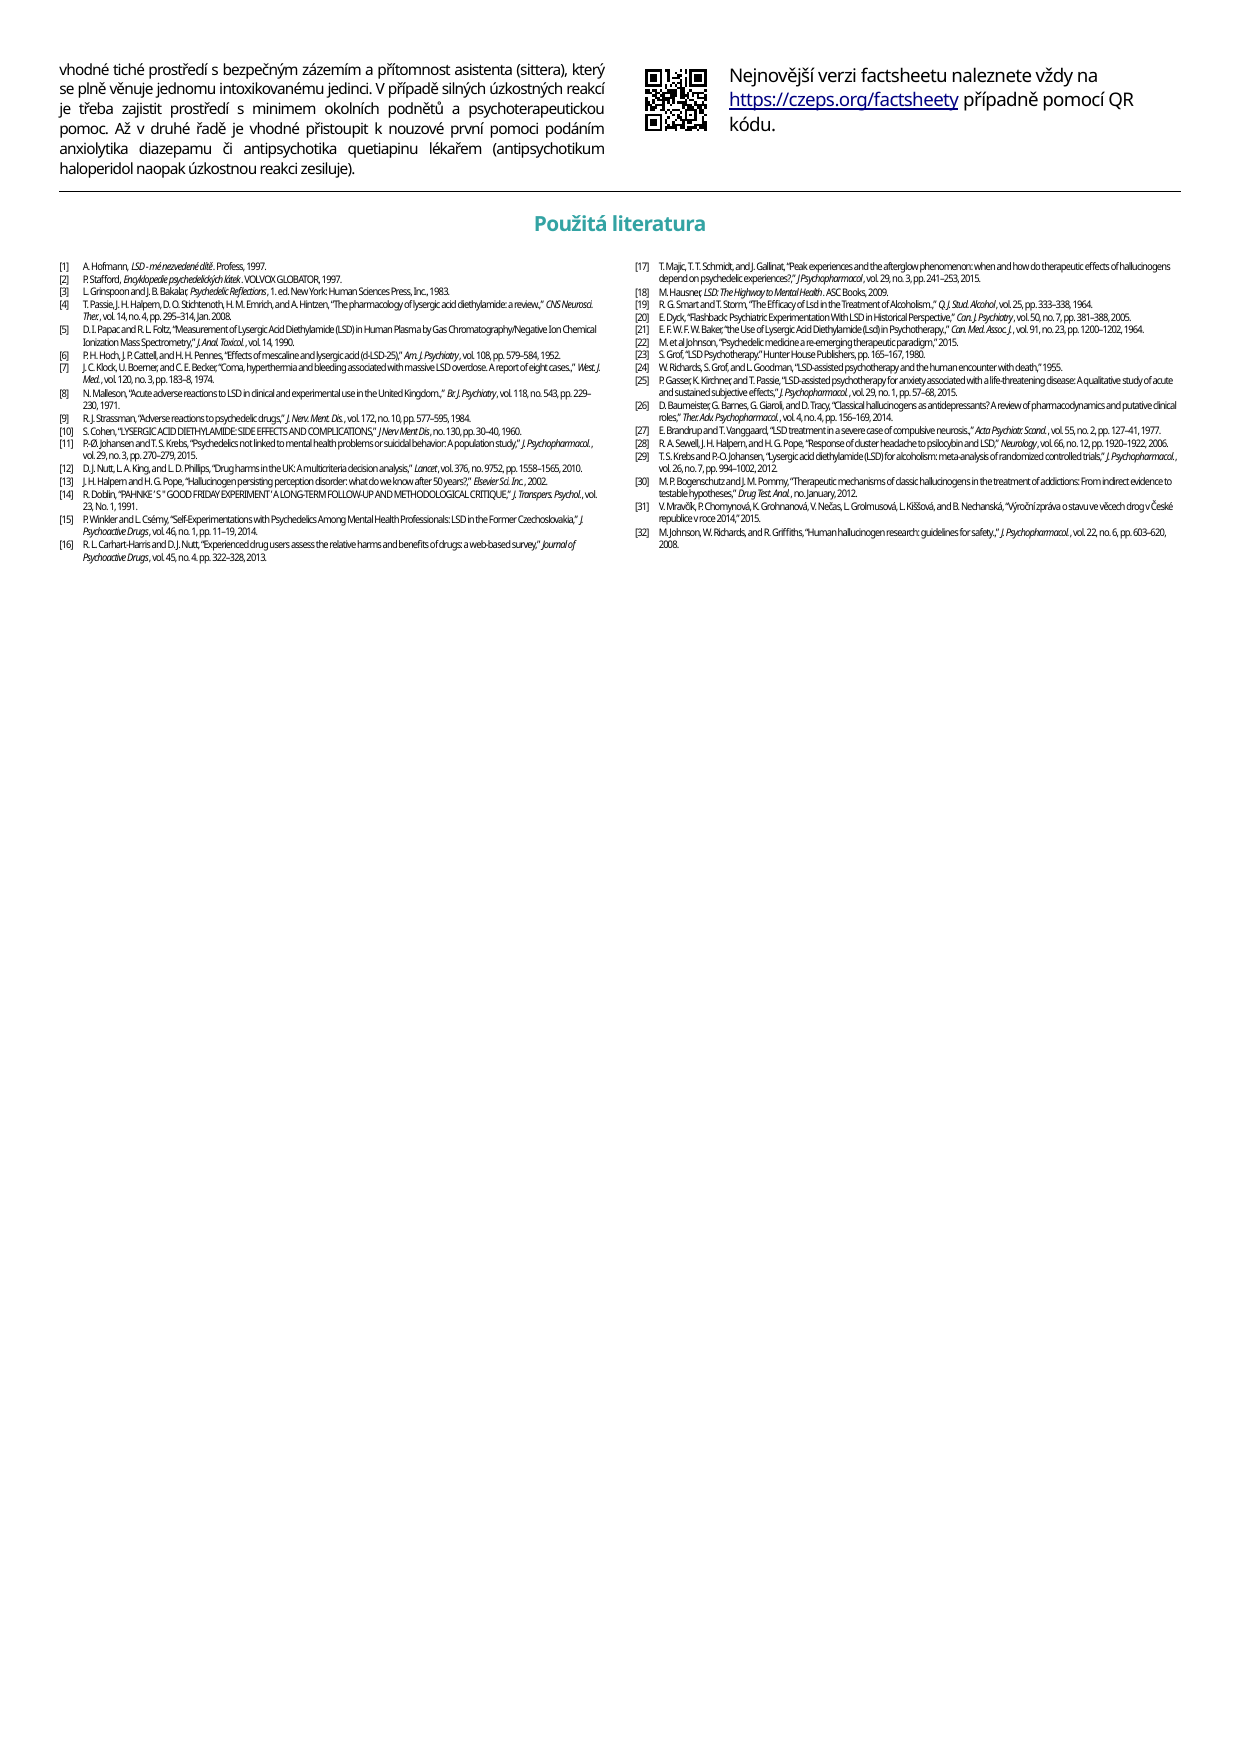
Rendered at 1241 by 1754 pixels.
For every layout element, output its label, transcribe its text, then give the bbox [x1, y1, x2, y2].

text [28] R. A. Sewell, J. H. Halpern, and H. G. Pope, “Response of cluster headache to psilocybin and LSD,” Neurology, vol. 66, no. 12, pp. 1920–1922, 2006. [635, 437, 1181, 450]
text [1] A. Hofmann, LSD - mé nezvedené dítě. Profess, 1997. [59, 261, 605, 273]
text [24] W. Richards, S. Grof, and L. Goodman, “LSD-assisted psychotherapy and the human encounter with death,” 1955. [635, 362, 1181, 374]
text [22] M. et al Johnson, “Psychedelic medicine a re-emerging therapeutic paradigm,” 2015. [635, 336, 1181, 349]
text [14] R. Doblin, “PAHNKE ’ S " GOOD FRIDAY EXPERIMENT ’ A LONG-TERM FOLLOW-UP AND METHODOLOGICAL CRITIQUE,” J. Transpers. Psychol., vol. 23, No. 1, 1991. [59, 488, 605, 513]
text [11] P.-Ø. Johansen and T. S. Krebs, “Psychedelics not linked to mental health problems or suicidal behavior: A population study,” J. Psychopharmacol., vol. 29, no. 3, pp. 270–279, 2015. [59, 437, 605, 463]
text [23] S. Grof, “LSD Psychotherapy.” Hunter House Publishers, pp. 165–167, 1980. [635, 349, 1181, 362]
text [8] N. Malleson, “Acute adverse reactions to LSD in clinical and experimental use in the United Kingdom.,” Br. J. Psychiatry, vol. 118, no. 543, pp. 229–230, 1971. [59, 387, 605, 412]
text [32] M. Johnson, W. Richards, and R. Griffiths, “Human hallucinogen research: guidelines for safety.,” J. Psychopharmacol., vol. 22, no. 6, pp. 603–620, 2008. [635, 526, 1181, 551]
subtitle Použitá literatura [59, 192, 1181, 255]
text [30] M. P. Bogenschutz and J. M. Pommy, “Therapeutic mechanisms of classic hallucinogens in the treatment of addictions: From indirect evidence to testable hypotheses,” Drug Test. Anal., no. January, 2012. [635, 475, 1181, 501]
text [4] T. Passie, J. H. Halpern, D. O. Stichtenoth, H. M. Emrich, and A. Hintzen, “The pharmacology of lysergic acid diethylamide: a review.,” CNS Neurosci. Ther., vol. 14, no. 4, pp. 295–314, Jan. 2008. [59, 298, 605, 324]
text [13] J. H. Halpern and H. G. Pope, “Hallucinogen persisting perception disorder: what do we know after 50 years?,” Elsevier Sci. Inc., 2002. [59, 475, 605, 488]
text [29] T. S. Krebs and P.-O. Johansen, “Lysergic acid diethylamide (LSD) for alcoholism: meta-analysis of randomized controlled trials,” J. Psychopharmacol., vol. 26, no. 7, pp. 994–1002, 2012. [635, 450, 1181, 475]
text [6] P. H. Hoch, J. P. Cattell, and H. H. Pennes, “Effects of mescaline and lysergic acid (d-LSD-25),” Am. J. Psychiatry, vol. 108, pp. 579–584, 1952. [59, 349, 605, 362]
text vhodné tiché prostředí s bezpečným zázemím a přítomnost asistenta (sittera), který se plně věnuje jednomu intoxikovanému jedinci. V případě silných úzkostných reakcí je třeba zajistit prostředí s minimem okolních podnětů a psychoterapeutickou pomoc. Až v druhé řadě je vhodné přistoupit k nouzové první pomoci podáním anxiolytika diazepamu či antipsychotika quetiapinu lékařem (antipsychotikum haloperidol naopak úzkostnou reakci zesiluje). [59, 59, 605, 179]
text [26] D. Baumeister, G. Barnes, G. Giaroli, and D. Tracy, “Classical hallucinogens as antidepressants? A review of pharmacodynamics and putative clinical roles,” Ther. Adv. Psychopharmacol., vol. 4, no. 4, pp. 156–169, 2014. [635, 399, 1181, 425]
table_header Nejnovější verzi factsheetu naleznete vždy na https://czeps.org/factsheety případně pomocí QR kódu. [729, 59, 1181, 147]
text [20] E. Dyck, “Flashback: Psychiatric Experimentation With LSD in Historical Perspective,” Can. J. Psychiatry, vol. 50, no. 7, pp. 381–388, 2005. [635, 311, 1181, 324]
text [27] E. Brandrup and T. Vanggaard, “LSD treatment in a severe case of compulsive neurosis.,” Acta Psychiatr. Scand., vol. 55, no. 2, pp. 127–41, 1977. [635, 425, 1181, 437]
text [25] P. Gasser, K. Kirchner, and T. Passie, “LSD-assisted psychotherapy for anxiety associated with a life-threatening disease: A qualitative study of acute and sustained subjective effects,” J. Psychopharmacol., vol. 29, no. 1, pp. 57–68, 2015. [635, 374, 1181, 399]
text [7] J. C. Klock, U. Boerner, and C. E. Becker, “Coma, hyperthermia and bleeding associated with massive LSD overdose. A report of eight cases.,” West. J. Med., vol. 120, no. 3, pp. 183–8, 1974. [59, 362, 605, 387]
text [12] D. J. Nutt, L. A. King, and L. D. Phillips, “Drug harms in the UK: A multicriteria decision analysis,” Lancet, vol. 376, no. 9752, pp. 1558–1565, 2010. [59, 463, 605, 475]
text [19] R. G. Smart and T. Storm, “The Efficacy of Lsd in the Treatment of Alcoholism.,” Q. J. Stud. Alcohol, vol. 25, pp. 333–338, 1964. [635, 298, 1181, 311]
text [15] P. Winkler and L. Csémy, “Self-Experimentations with Psychedelics Among Mental Health Professionals: LSD in the Former Czechoslovakia,” J. Psychoactive Drugs, vol. 46, no. 1, pp. 11–19, 2014. [59, 513, 605, 539]
text [16] R. L. Carhart-Harris and D. J. Nutt, “Experienced drug users assess the relative harms and benefits of drugs: a web-based survey,” Journal of Psychoactive Drugs, vol. 45, no. 4. pp. 322–328, 2013. [59, 539, 605, 564]
text [21] E. F. W. F. W. Baker, “the Use of Lysergic Acid Diethylamide (Lsd) in Psychotherapy.,” Can. Med. Assoc. J., vol. 91, no. 23, pp. 1200–1202, 1964. [635, 324, 1181, 336]
text [5] D. I. Papac and R. L. Foltz, “Measurement of Lysergic Acid Diethylamide (LSD) in Human Plasma by Gas Chromatography/Negative Ion Chemical Ionization Mass Spectrometry,” J. Anal. Toxicol., vol. 14, 1990. [59, 324, 605, 349]
text [17] T. Majic, T. T. Schmidt, and J. Gallinat, “Peak experiences and the afterglow phenomenon: when and how do therapeutic effects of hallucinogens depend on psychedelic experiences?,” J Psychopharmacol, vol. 29, no. 3, pp. 241–253, 2015. [635, 261, 1181, 286]
text [10] S. Cohen, “LYSERGIC ACID DIETHYLAMIDE: SIDE EFFECTS AND COMPLICATIONS,” J Nerv Ment Dis, no. 130, pp. 30–40, 1960. [59, 425, 605, 437]
text [18] M. Hausner, LSD: The Highway to Mental Health. ASC Books, 2009. [635, 286, 1181, 298]
text [31] V. Mravčík, P. Chomynová, K. Grohnanová, V. Nečas, L. Grolmusová, L. Kiššová, and B. Nechanská, “Výroční zpráva o stavu ve věcech drog v České republice v roce 2014,” 2015. [635, 501, 1181, 526]
text [2] P. Stafford, Encyklopedie psychedelických látek. VOLVOX GLOBATOR, 1997. [59, 273, 605, 286]
text [9] R. J. Strassman, “Adverse reactions to psychedelic drugs,” J. Nerv. Ment. Dis., vol. 172, no. 10, pp. 577–595, 1984. [59, 412, 605, 425]
table_header [635, 59, 729, 147]
text [3] L. Grinspoon and J. B. Bakalar, Psychedelic Reflections, 1. ed. New York: Human Sciences Press, Inc., 1983. [59, 286, 605, 298]
